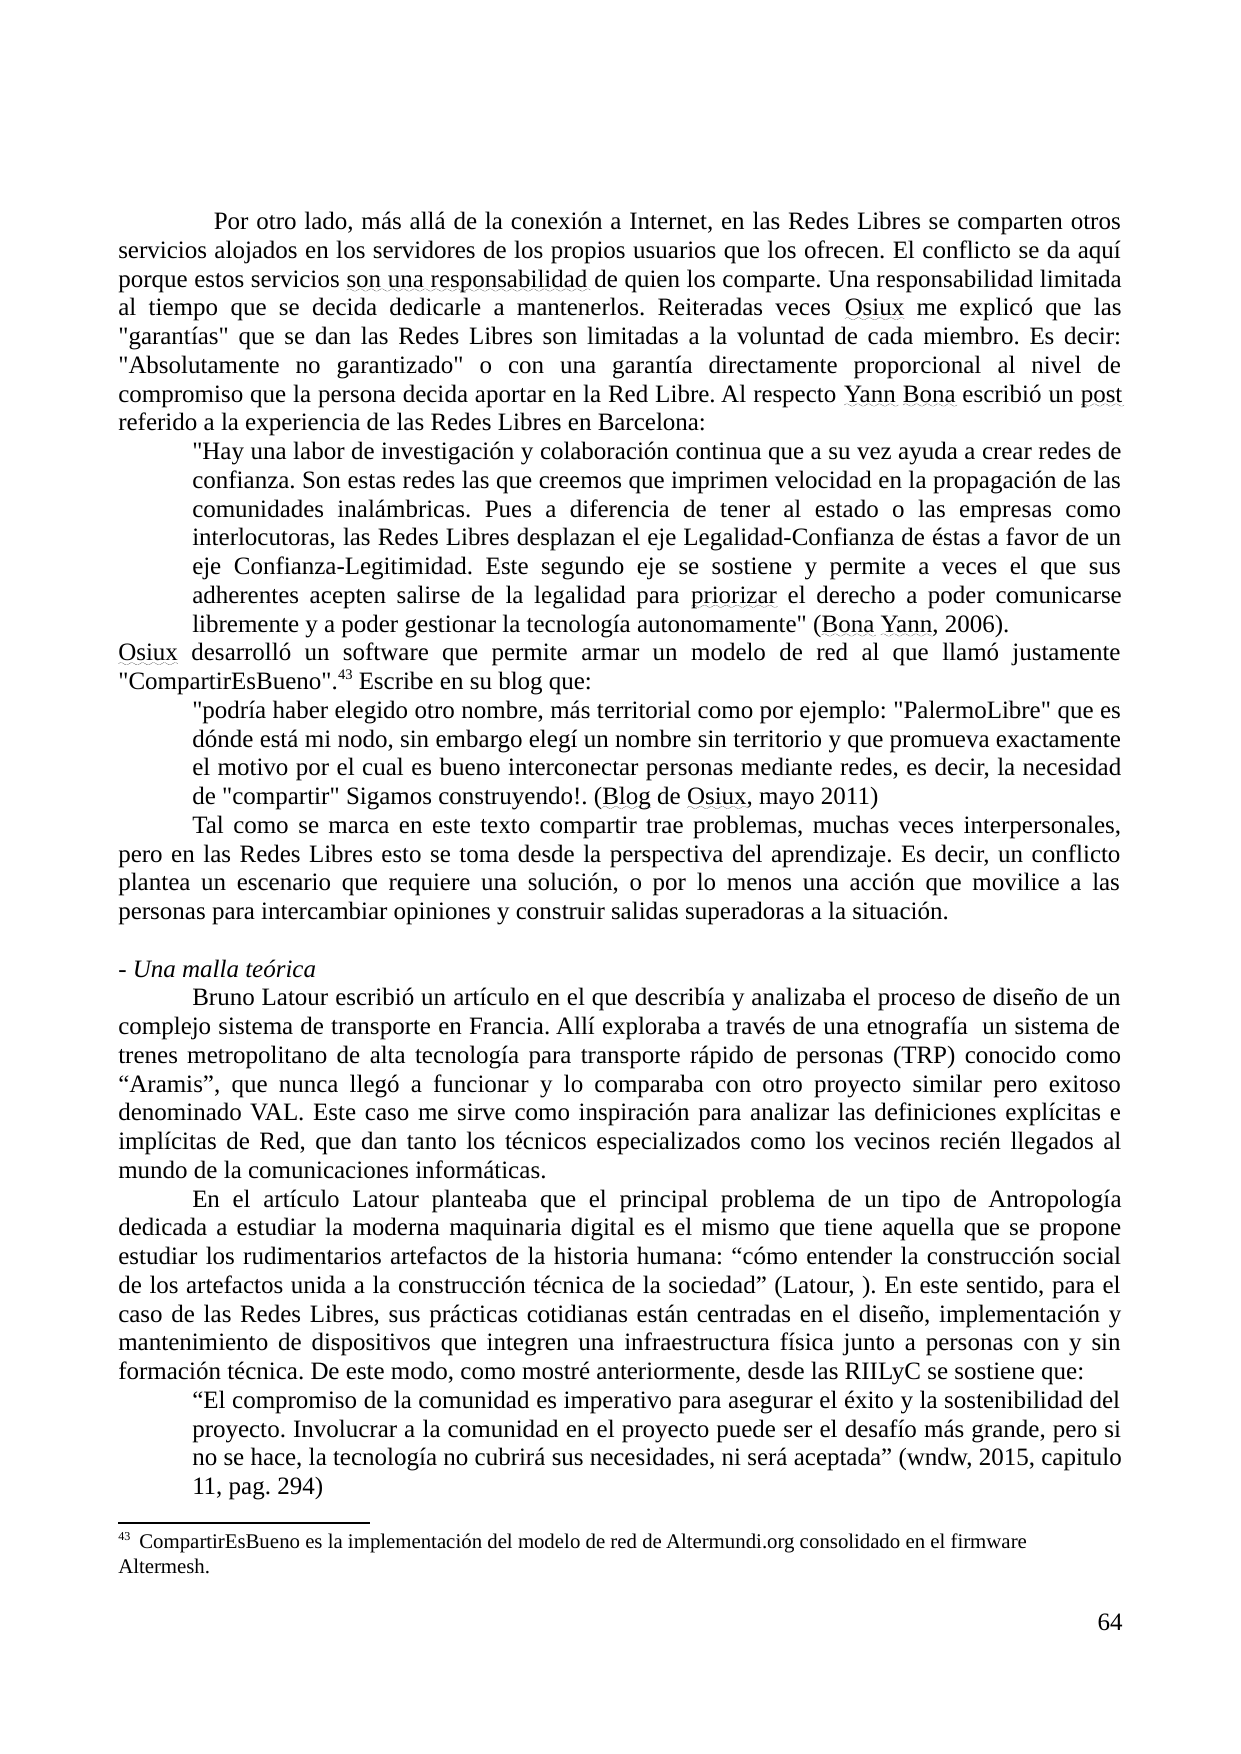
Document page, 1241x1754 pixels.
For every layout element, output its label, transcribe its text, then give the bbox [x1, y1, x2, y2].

text CompartirEsBueno es la implementación del modelo de red de Altermundi.org consolidado en el firmware Altermesh. [118, 1529, 1122, 1578]
text Osiux desarrolló un software que permite armar un modelo de red al que llamó justamente "CompartirEsBueno". Escribe en su blog que: [118, 637, 1122, 695]
text Bruno Latour escribió un artículo en el que describía y analizaba el proceso de diseño de un complejo sistema de transporte en Francia. Allí exploraba a través de una etnografía un sistema de trenes metropolitano de alta tecnología para transporte rápido de personas (TRP) conocido como “Aramis”, que nunca llegó a funcionar y lo comparaba con otro proyecto similar pero exitoso denominado VAL. Este caso me sirve como inspiración para analizar las definiciones explícitas e implícitas de Red, que dan tanto los técnicos especializados como los vecinos recién llegados al mundo de la comunicaciones informáticas. [118, 982, 1122, 1184]
text “El compromiso de la comunidad es imperativo para asegurar el éxito y la sostenibilidad del proyecto. Involucrar a la comunidad en el proyecto puede ser el desafío más grande, pero si no se hace, la tecnología no cubrirá sus necesidades, ni será aceptada” (wndw, 2015, capitulo 11, pag. 294) [192, 1385, 1122, 1500]
text "podría haber elegido otro nombre, más territorial como por ejemplo: "PalermoLibre" que es dónde está mi nodo, sin embargo elegí un nombre sin territorio y que promueva exactamente el motivo por el cual es bueno interconectar personas mediante redes, es decir, la necesidad de "compartir" Sigamos construyendo!. (Blog de Osiux, mayo 2011) [192, 695, 1122, 810]
subtitle - Una malla teórica [118, 954, 1122, 982]
text En el artículo Latour planteaba que el principal problema de un tipo de Antropología dedicada a estudiar la moderna maquinaria digital es el mismo que tiene aquella que se propone estudiar los rudimentarios artefactos de la historia humana: “cómo entender la construcción social de los artefactos unida a la construcción técnica de la sociedad” (Latour, ). En este sentido, para el caso de las Redes Libres, sus prácticas cotidianas están centradas en el diseño, implementación y mantenimiento de dispositivos que integren una infraestructura física junto a personas con y sin formación técnica. De este modo, como mostré anteriormente, desde las RIILyC se sostiene que: [118, 1184, 1122, 1385]
text Por otro lado, más allá de la conexión a Internet, en las Redes Libres se comparten otros servicios alojados en los servidores de los propios usuarios que los ofrecen. El conflicto se da aquí porque estos servicios son una responsabilidad de quien los comparte. Una responsabilidad limitada al tiempo que se decida dedicarle a mantenerlos. Reiteradas veces Osiux me explicó que las "garantías" que se dan las Redes Libres son limitadas a la voluntad de cada miembro. Es decir: "Absolutamente no garantizado" o con una garantía directamente proporcional al nivel de compromiso que la persona decida aportar en la Red Libre. Al respecto Yann Bona escribió un post referido a la experiencia de las Redes Libres en Barcelona: [118, 206, 1122, 436]
text Tal como se marca en este texto compartir trae problemas, muchas veces interpersonales, pero en las Redes Libres esto se toma desde la perspectiva del aprendizaje. Es decir, un conflicto plantea un escenario que requiere una solución, o por lo menos una acción que movilice a las personas para intercambiar opiniones y construir salidas superadoras a la situación. [118, 810, 1122, 925]
text "Hay una labor de investigación y colaboración continua que a su vez ayuda a crear redes de confianza. Son estas redes las que creemos que imprimen velocidad en la propagación de las comunidades inalámbricas. Pues a diferencia de tener al estado o las empresas como interlocutoras, las Redes Libres desplazan el eje Legalidad-Confianza de éstas a favor de un eje Confianza-Legitimidad. Este segundo eje se sostiene y permite a veces el que sus adherentes acepten salirse de la legalidad para priorizar el derecho a poder comunicarse libremente y a poder gestionar la tecnología autonomamente" (Bona Yann, 2006). [192, 436, 1122, 637]
